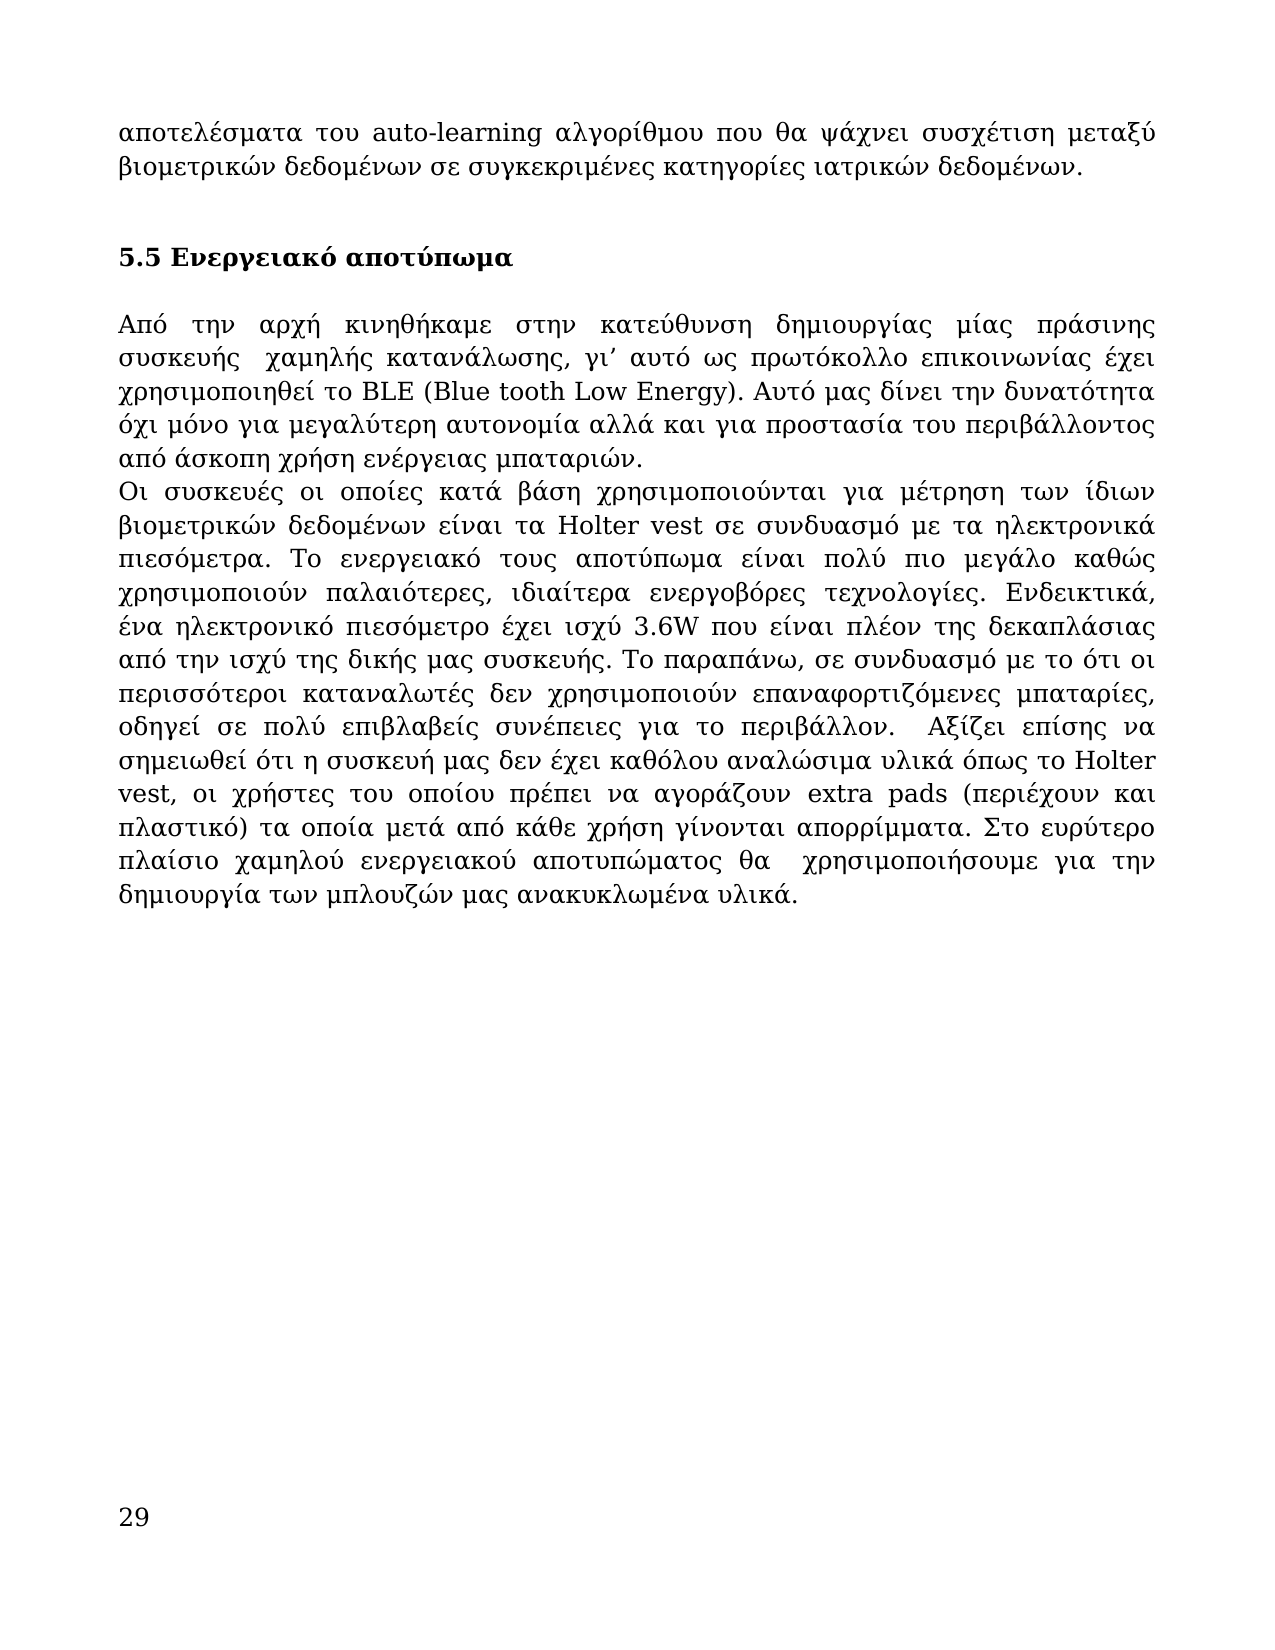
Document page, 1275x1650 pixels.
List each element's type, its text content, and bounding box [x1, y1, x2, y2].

text Οι συσκευές οι οποίες κατά βάση χρησιμοποιούνται για μέτρηση των ίδιων βιομετρικών δεδομένων είναι τα Holter vest σε συνδυασμό με τα ηλεκτρονικά πιεσόμετρα. Το ενεργειακό τους αποτύπωμα είναι πολύ πιο μεγάλο καθώς χρησιμοποιούν παλαιότερες, ιδιαίτερα ενεργοβόρες τεχνολογίες. Ενδεικτικά, ένα ηλεκτρονικό πιεσόμετρο έχει ισχύ 3.6W που είναι πλέον της δεκαπλάσιας από την ισχύ της δικής μας συσκευής. Το παραπάνω, σε συνδυασμό με το ότι οι περισσότεροι καταναλωτές δεν χρησιμοποιούν επαναφορτιζόμενες μπαταρίες, οδηγεί σε πολύ επιβλαβείς συνέπειες για το περιβάλλον. Αξίζει επίσης να σημειωθεί ότι η συσκευή μας δεν έχει καθόλου αναλώσιμα υλικά όπως το Holter vest, οι χρήστες του οποίου πρέπει να αγοράζουν extra pads (περιέχουν και πλαστικό) τα οποία μετά από κάθε χρήση γίνονται απορρίμματα. Στο ευρύτερο πλαίσιο χαμηλού ενεργειακού αποτυπώματος θα χρησιμοποιήσουμε για την δημιουργία των μπλουζών μας ανακυκλωμένα υλικά. [118, 477, 1157, 909]
text αποτελέσματα του auto-learning αλγορίθμου που θα ψάχνει συσχέτιση μεταξύ βιομετρικών δεδομένων σε συγκεκριμένες κατηγορίες ιατρικών δεδομένων. [118, 118, 1157, 181]
text 5.5 Ενεργειακό αποτύπωμα [118, 242, 1157, 272]
text Από την αρχή κινηθήκαμε στην κατεύθυνση δημιουργίας μίας πράσινης συσκευής χαμηλής κατανάλωσης, γι’ αυτό ως πρωτόκολλο επικοινωνίας έχει χρησιμοποιηθεί το BLE (Blue tooth Low Energy). Αυτό μας δίνει την δυνατότητα όχι μόνο για μεγαλύτερη αυτονομία αλλά και για προστασία του περιβάλλοντος από άσκοπη χρήση ενέργειας μπαταριών. [118, 310, 1157, 473]
